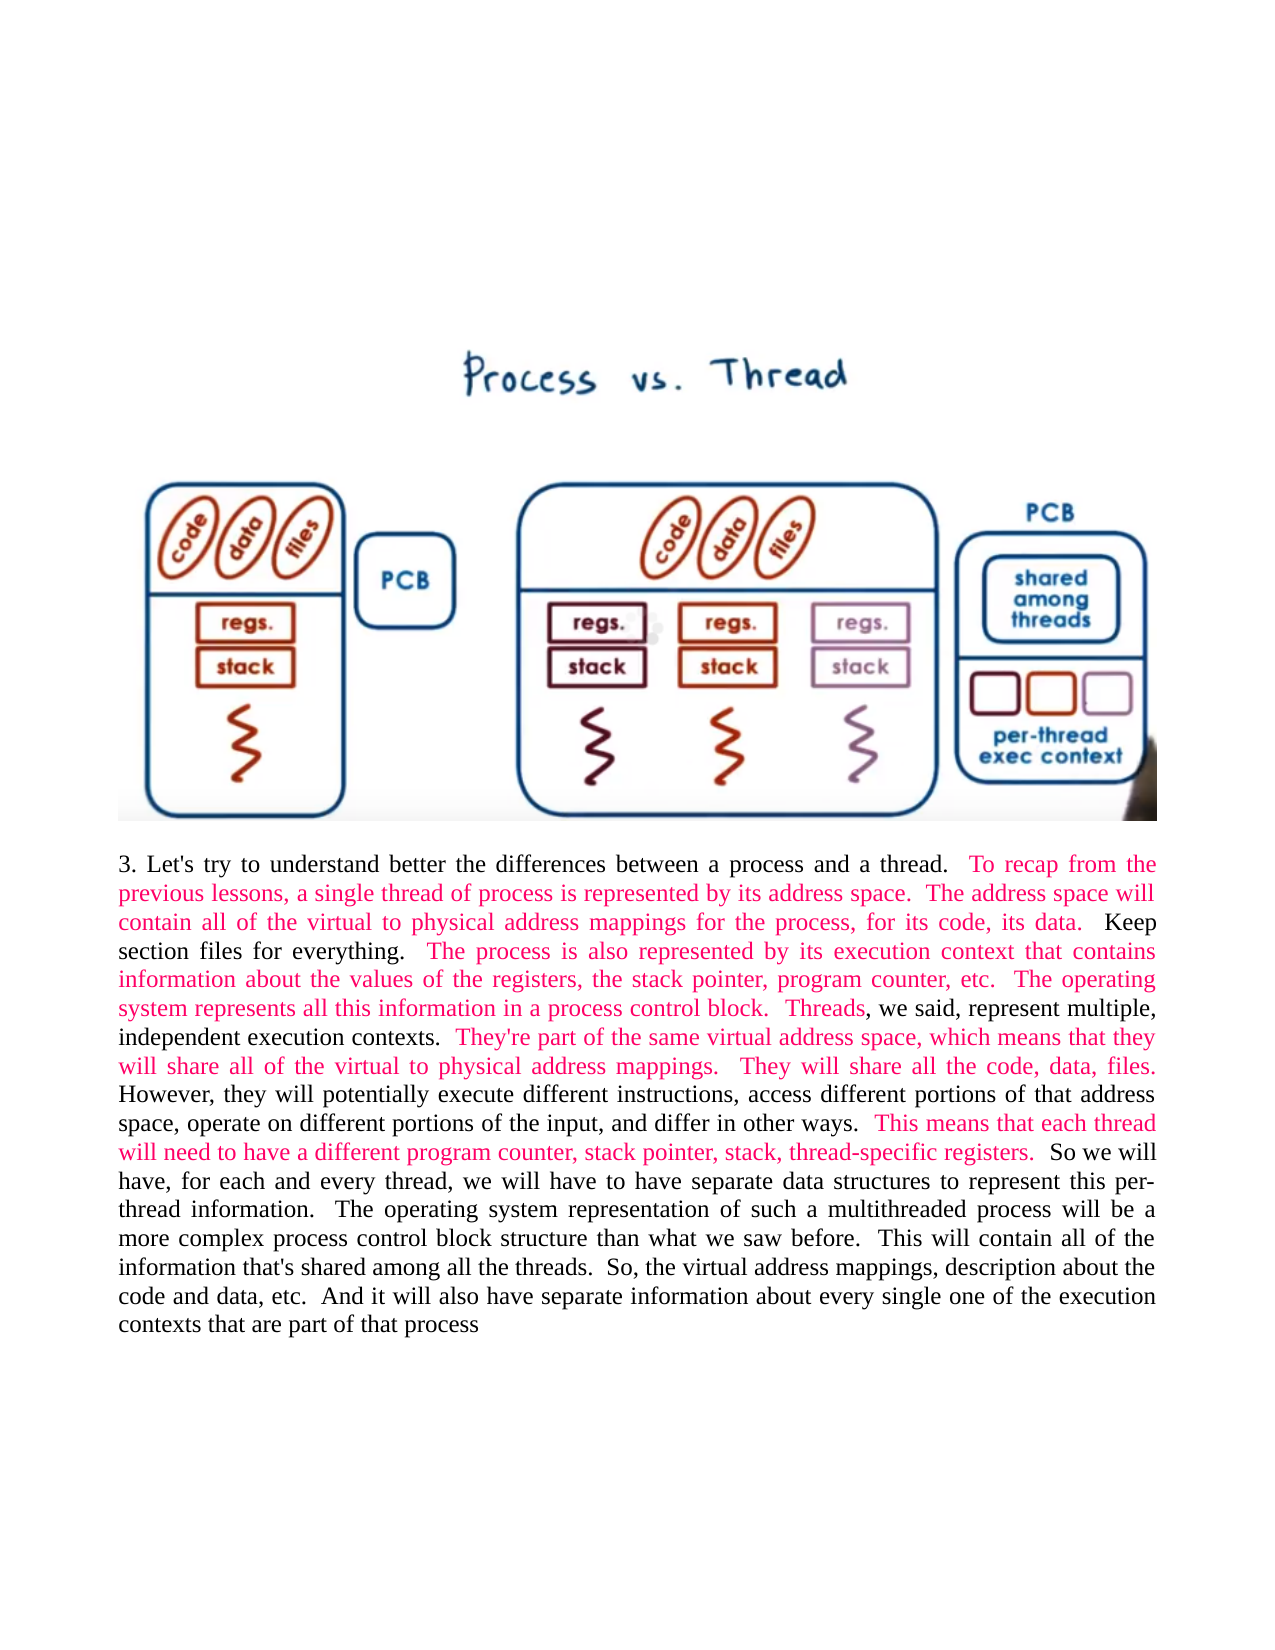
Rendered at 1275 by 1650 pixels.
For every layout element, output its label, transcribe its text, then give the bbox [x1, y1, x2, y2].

text 3. Let's try to understand better the differences between a process and a thread. To recap from the previous lessons, a single thread of process is represented by its address space. The address space will contain all of the virtual to physical address mappings for the process, for its code, its data. Keep section files for everything. The process is also represented by its execution context that contains information about the values of the registers, the stack pointer, program counter, etc. The operating system represents all this information in a process control block. Threads, we said, represent multiple, independent execution contexts. They're part of the same virtual address space, which means that they will share all of the virtual to physical address mappings. They will share all the code, data, files. However, they will potentially execute different instructions, access different portions of that address space, operate on different portions of the input, and differ in other ways. This means that each thread will need to have a different program counter, stack pointer, stack, thread-specific registers. So we will have, for each and every thread, we will have to have separate data structures to represent this per-thread information. The operating system representation of such a multithreaded process will be a more complex process control block structure than what we saw before. This will contain all of the information that's shared among all the threads. So, the virtual address mappings, description about the code and data, etc. And it will also have separate information about every single one of the execution contexts that are part of that process [118, 849, 1157, 1338]
picture [118, 348, 1157, 821]
